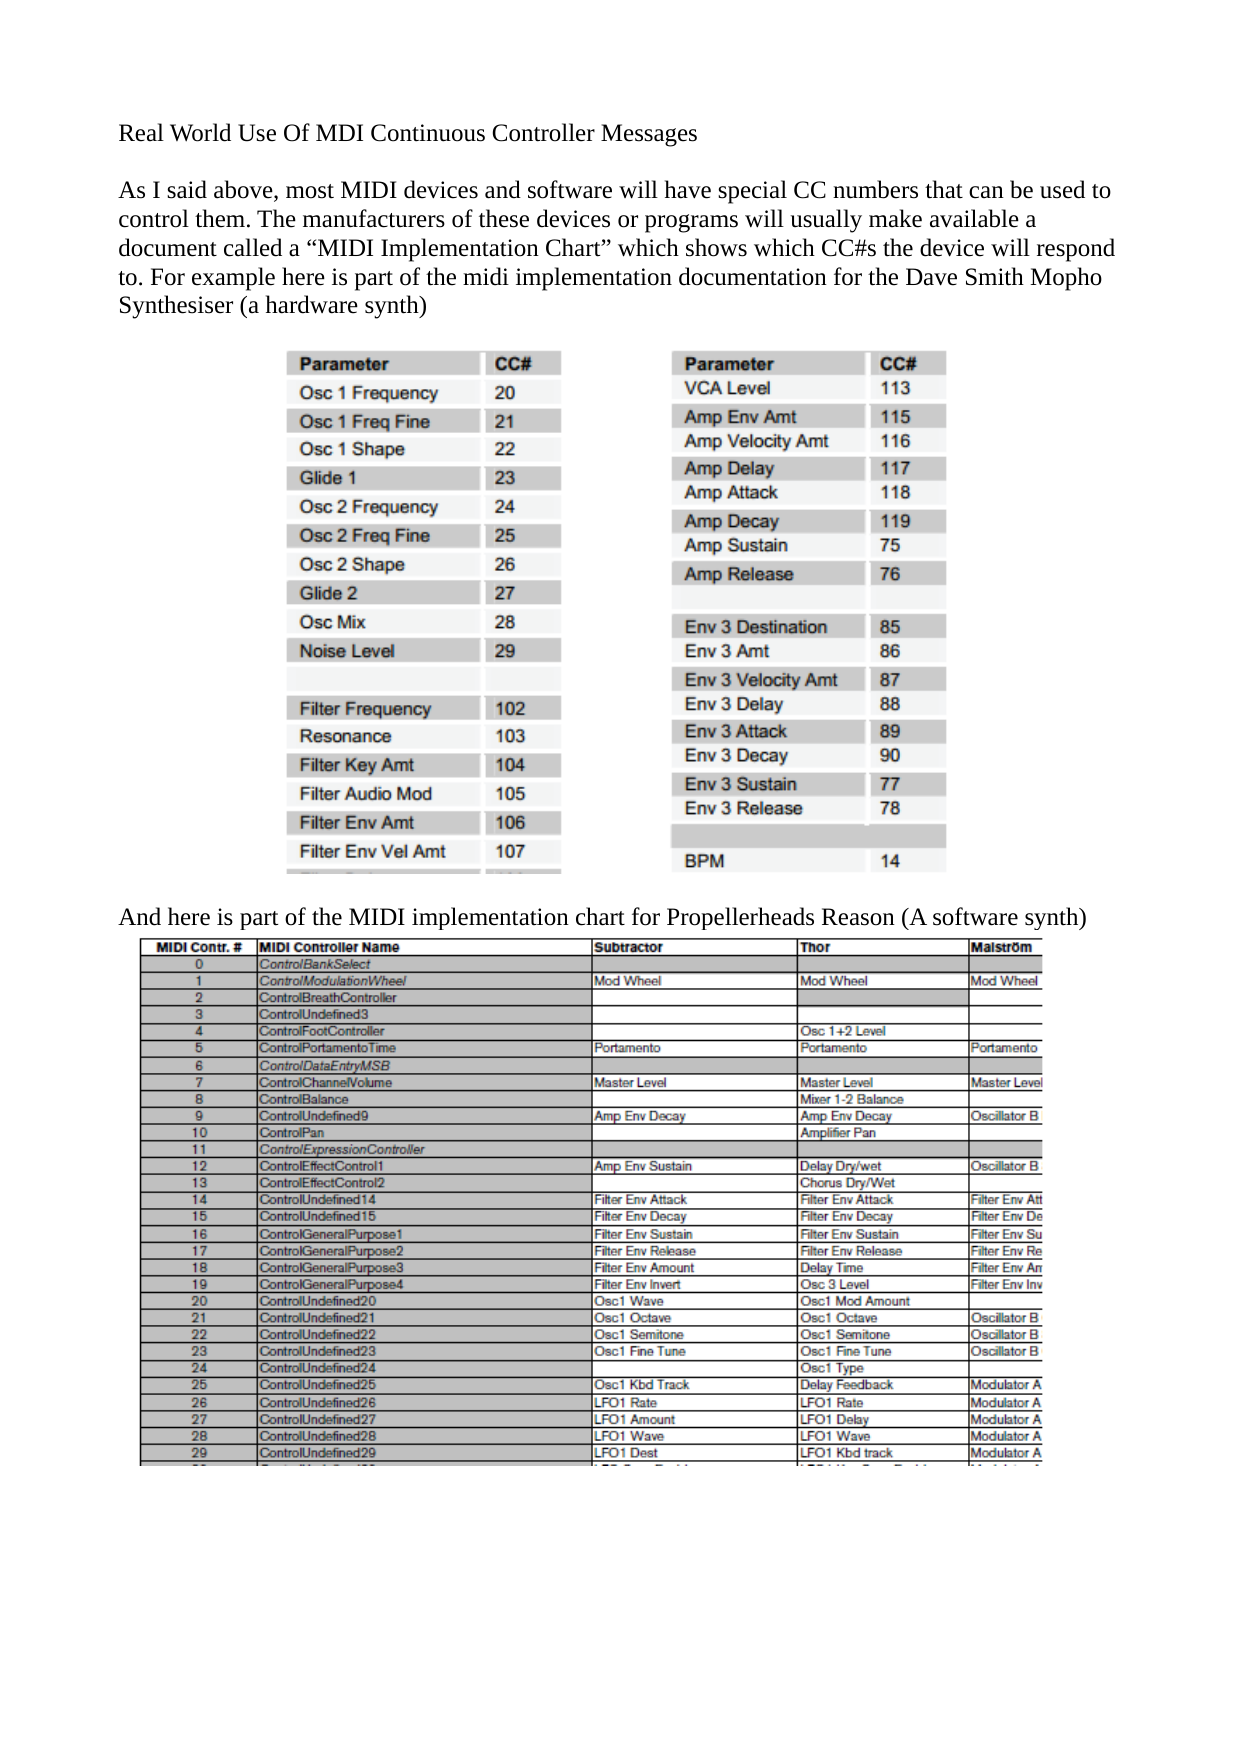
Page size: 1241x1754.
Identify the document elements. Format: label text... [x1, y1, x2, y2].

text As I said above, most MIDI devices and software will have special CC numbers that can be used to control them. The manufacturers of these devices or programs will usually make available a document called a “MIDI Implementation Chart” which shows which CC#s the device will respond to. For example here is part of the midi implementation documentation for the Dave Smith Mopho [118, 176, 1122, 291]
text Real World Use Of MDI Continuous Controller Messages [118, 118, 1122, 147]
text And here is part of the MIDI implementation chart for Propellerheads Reason (A software synth) [118, 902, 1122, 931]
text Synthesiser (a hardware synth) [118, 291, 1122, 319]
